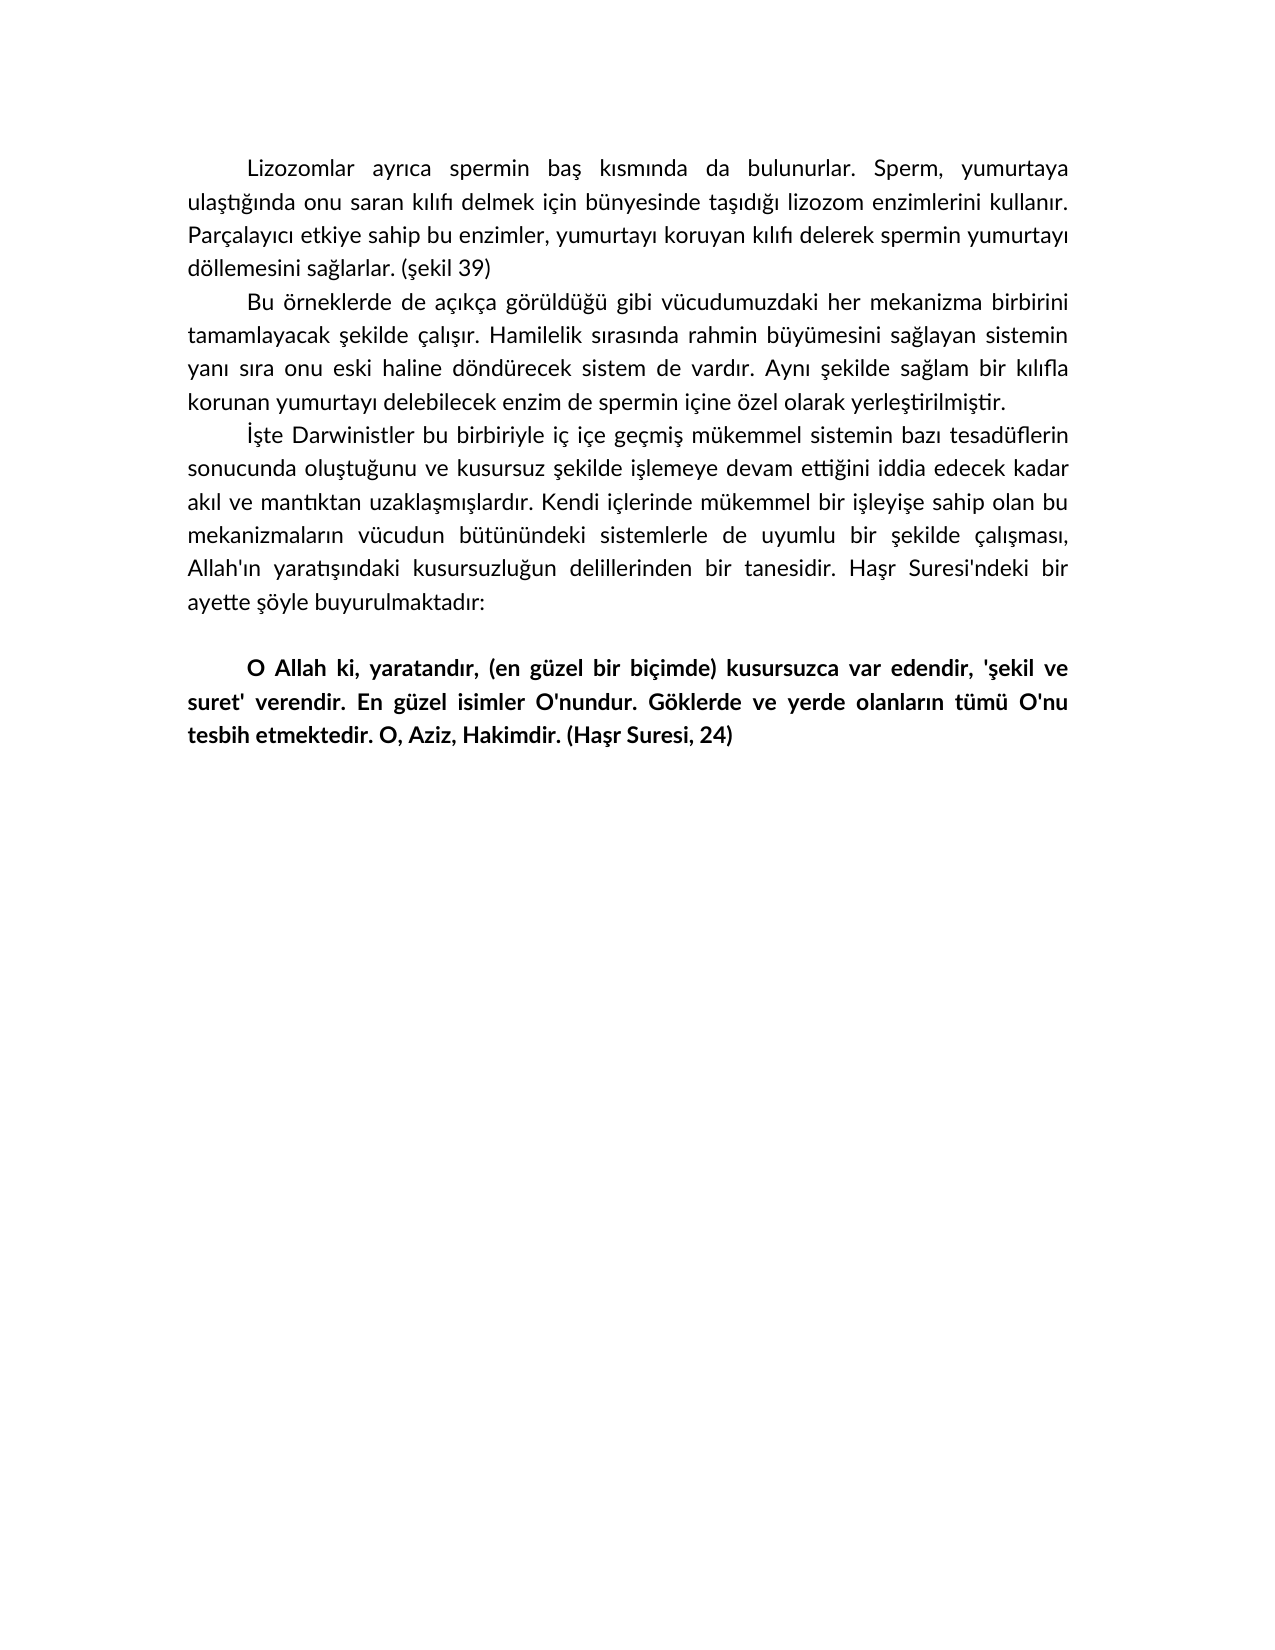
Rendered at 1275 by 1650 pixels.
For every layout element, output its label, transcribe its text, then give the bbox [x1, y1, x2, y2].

text İşte Darwinistler bu birbiriyle iç içe geçmiş mükemmel sistemin bazı tesadüflerin sonucunda oluştuğunu ve kusursuz şekilde işlemeye devam ettiğini iddia edecek kadar akıl ve mantıktan uzaklaşmışlardır. Kendi içlerinde mükemmel bir işleyişe sahip olan bu mekanizmaların vücudun bütünündeki sistemlerle de uyumlu bir şekilde çalışması, Allah'ın yaratışındaki kusursuzluğun delillerinden bir tanesidir. Haşr Suresi'ndeki bir ayette şöyle buyurulmaktadır: [187, 417, 1070, 617]
text Bu örneklerde de açıkça görüldüğü gibi vücudumuzdaki her mekanizma birbirini tamamlayacak şekilde çalışır. Hamilelik sırasında rahmin büyümesini sağlayan sistemin yanı sıra onu eski haline döndürecek sistem de vardır. Aynı şekilde sağlam bir kılıfla korunan yumurtayı delebilecek enzim de spermin içine özel olarak yerleştirilmiştir. [187, 283, 1070, 417]
text Lizozomlar ayrıca spermin baş kısmında da bulunurlar. Sperm, yumurtaya ulaştığında onu saran kılıfı delmek için bünyesinde taşıdığı lizozom enzimlerini kullanır. Parçalayıcı etkiye sahip bu enzimler, yumurtayı koruyan kılıfı delerek spermin yumurtayı döllemesini sağlarlar. (şekil 39) [187, 150, 1070, 283]
text O Allah ki, yaratandır, (en güzel bir biçimde) kusursuzca var edendir, 'şekil ve suret' verendir. En güzel isimler O'nundur. Göklerde ve yerde olanların tümü O'nu tesbih etmektedir. O, Aziz, Hakimdir. (Haşr Suresi, 24) [187, 650, 1070, 750]
